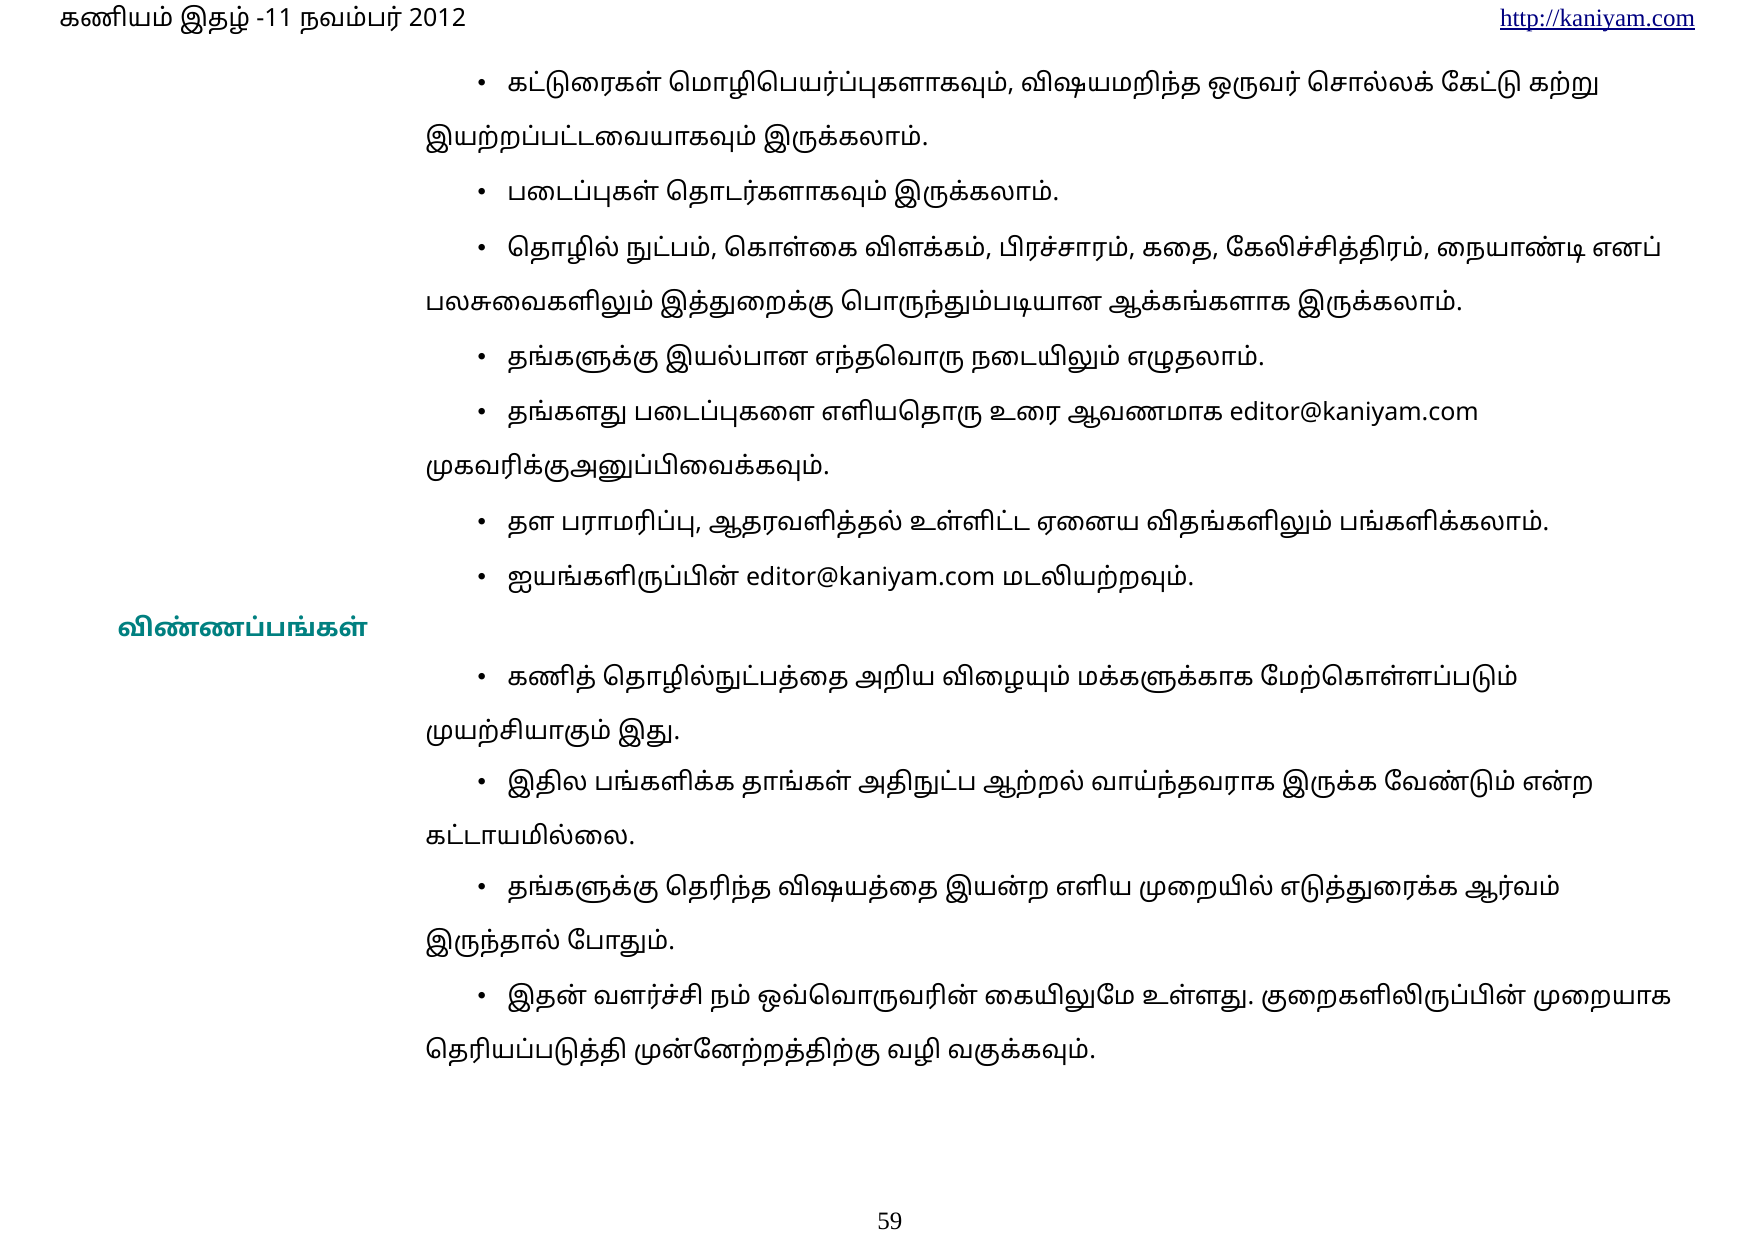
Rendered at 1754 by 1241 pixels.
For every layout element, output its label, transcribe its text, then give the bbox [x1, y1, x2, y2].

list தள பராமரிப்பு, ஆதரவளித்தல் உள்ளிட்ட ஏனைய விதங்களிலும் பங்களிக்கலாம். [396, 503, 1695, 540]
list இதில பங்களிக்க தாங்கள் அதிநுட்ப ஆற்றல் வாய்ந்தவராக இருக்க வேண்டும் என்ற கட்டாயமில்லை. [396, 768, 1695, 854]
list இதன் வளர்ச்சி நம் ஒவ்வொருவரின் கையிலுமே உள்ளது. குறைகளிலிருப்பின் முறையாக தெரியப்படுத்தி முன்னேற்றத்திற்கு வழி வகுக்கவும். [396, 978, 1695, 1069]
text விண்ணப்பங்கள் [117, 614, 1695, 647]
list ஐயங்களிருப்பின் editor@kaniyam.com மடலியற்றவும். [396, 559, 1695, 596]
list தங்களுக்கு தெரிந்த விஷயத்தை இயன்ற எளிய முறையில் எடுத்துரைக்க ஆர்வம் இருந்தால் போதும். [396, 873, 1695, 959]
list கட்டுரைகள் மொழிபெயர்ப்புகளாகவும், விஷயமறிந்த ஒருவர் சொல்லக் கேட்டு கற்று இயற்றப்பட்டவையாகவும் இருக்கலாம். [396, 64, 1695, 155]
list தங்களுக்கு இயல்பான எந்தவொரு நடையிலும் எழுதலாம். [396, 338, 1695, 376]
list தங்களது படைப்புகளை எளியதொரு உரை ஆவணமாக editor@kaniyam.com முகவரிக்குஅனுப்பிவைக்கவும். [396, 394, 1695, 485]
list கணித் தொழில்நுட்பத்தை அறிய விழையும் மக்களுக்காக மேற்கொள்ளப்படும் முயற்சியாகும் இது. [396, 663, 1695, 749]
list தொழில் நுட்பம், கொள்கை விளக்கம், பிரச்சாரம், கதை, கேலிச்சித்திரம், நையாண்டி எனப் பலசுவைகளிலும் இத்துறைக்கு பொருந்தும்படியான ஆக்கங்களாக இருக்கலாம். [396, 229, 1695, 320]
list படைப்புகள் தொடர்களாகவும் இருக்கலாம். [396, 174, 1695, 211]
